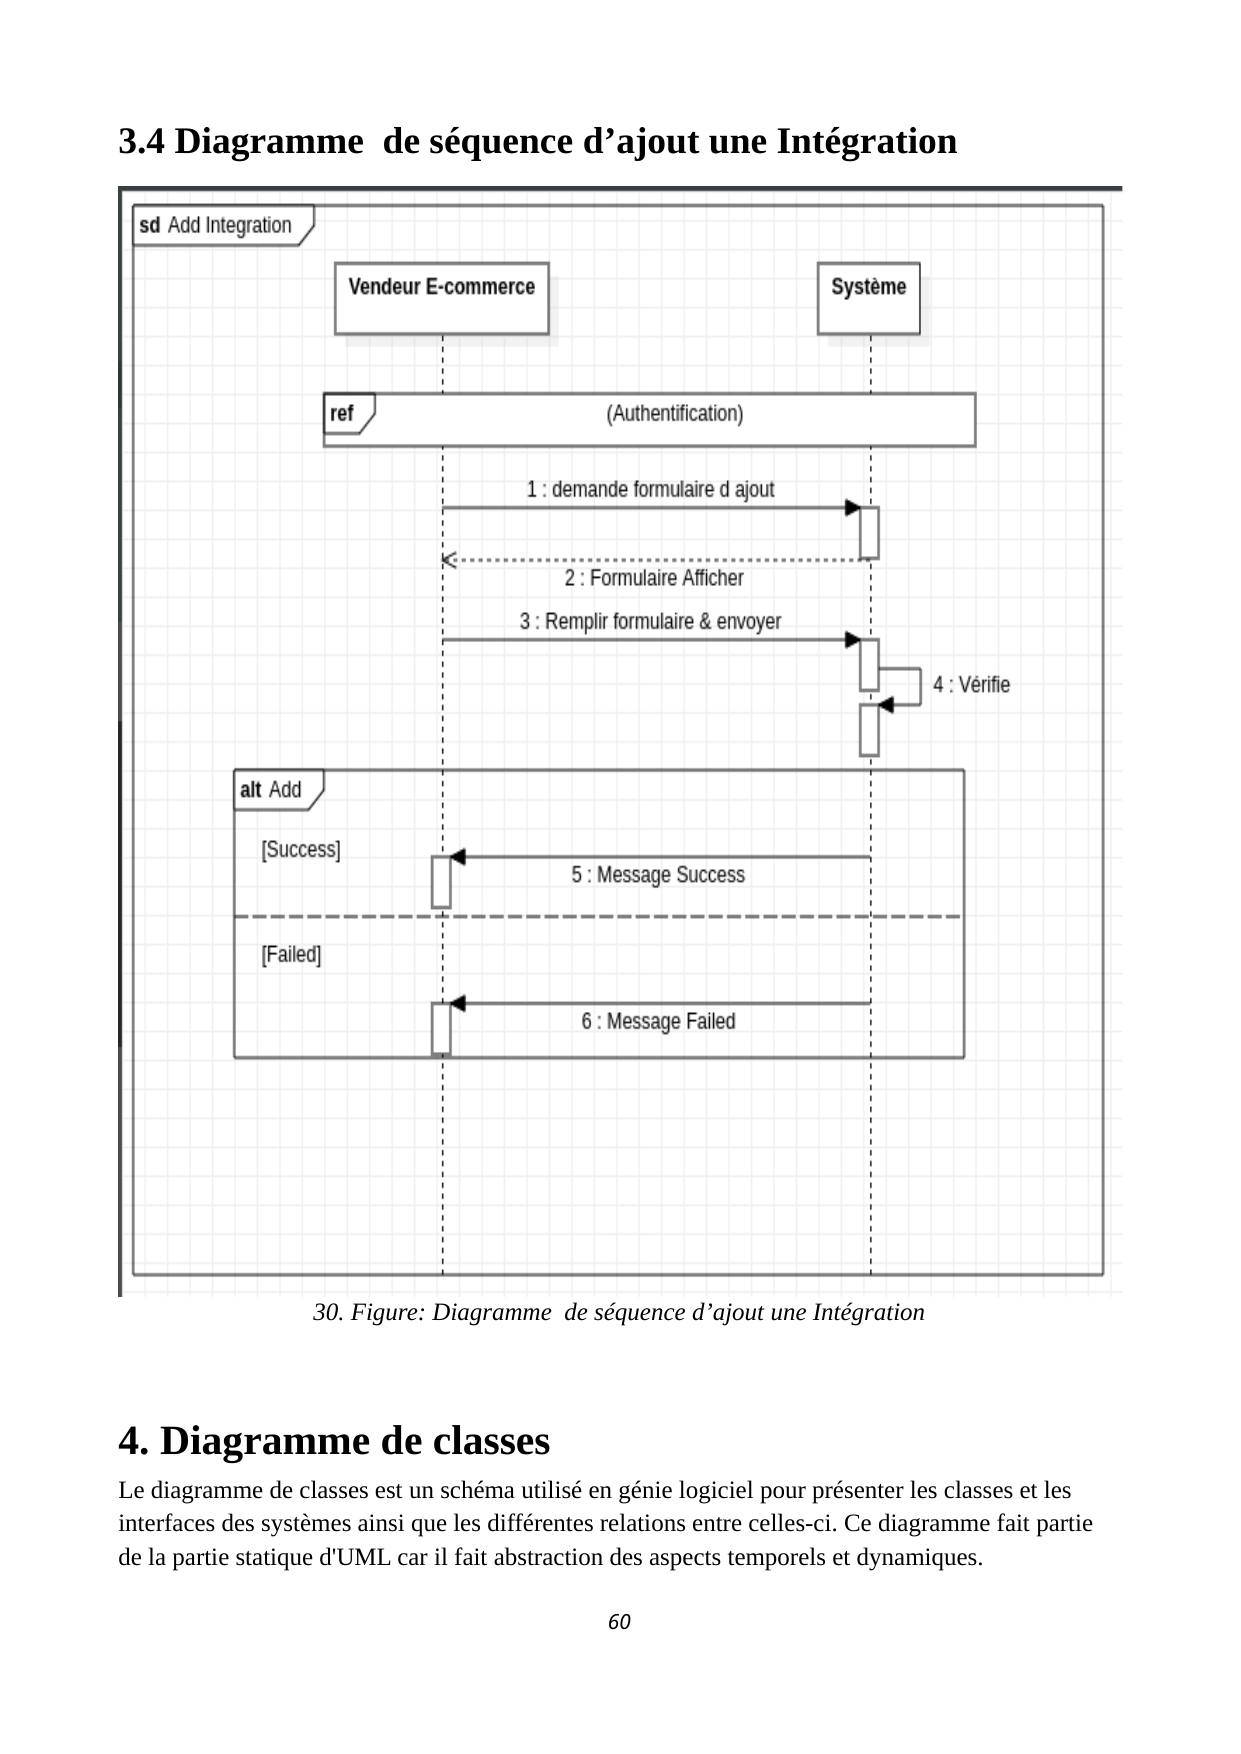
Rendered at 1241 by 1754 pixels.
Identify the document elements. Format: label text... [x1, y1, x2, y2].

picture [118, 186, 1123, 1297]
text Le diagramme de classes est un schéma utilisé en génie logiciel pour présenter les classes et les interfaces des systèmes ainsi que les différentes relations entre celles-ci. Ce diagramme fait partie de la partie statique d'UML car il fait abstraction des aspects temporels et dynamiques. [118, 1476, 1122, 1570]
subtitle 4. Diagramme de classes [118, 1415, 1122, 1463]
subtitle 3.4 Diagramme de séquence d’ajout une Intégration [118, 118, 1122, 161]
text 30. Figure: Diagramme de séquence d’ajout une Intégration [118, 1297, 1122, 1326]
